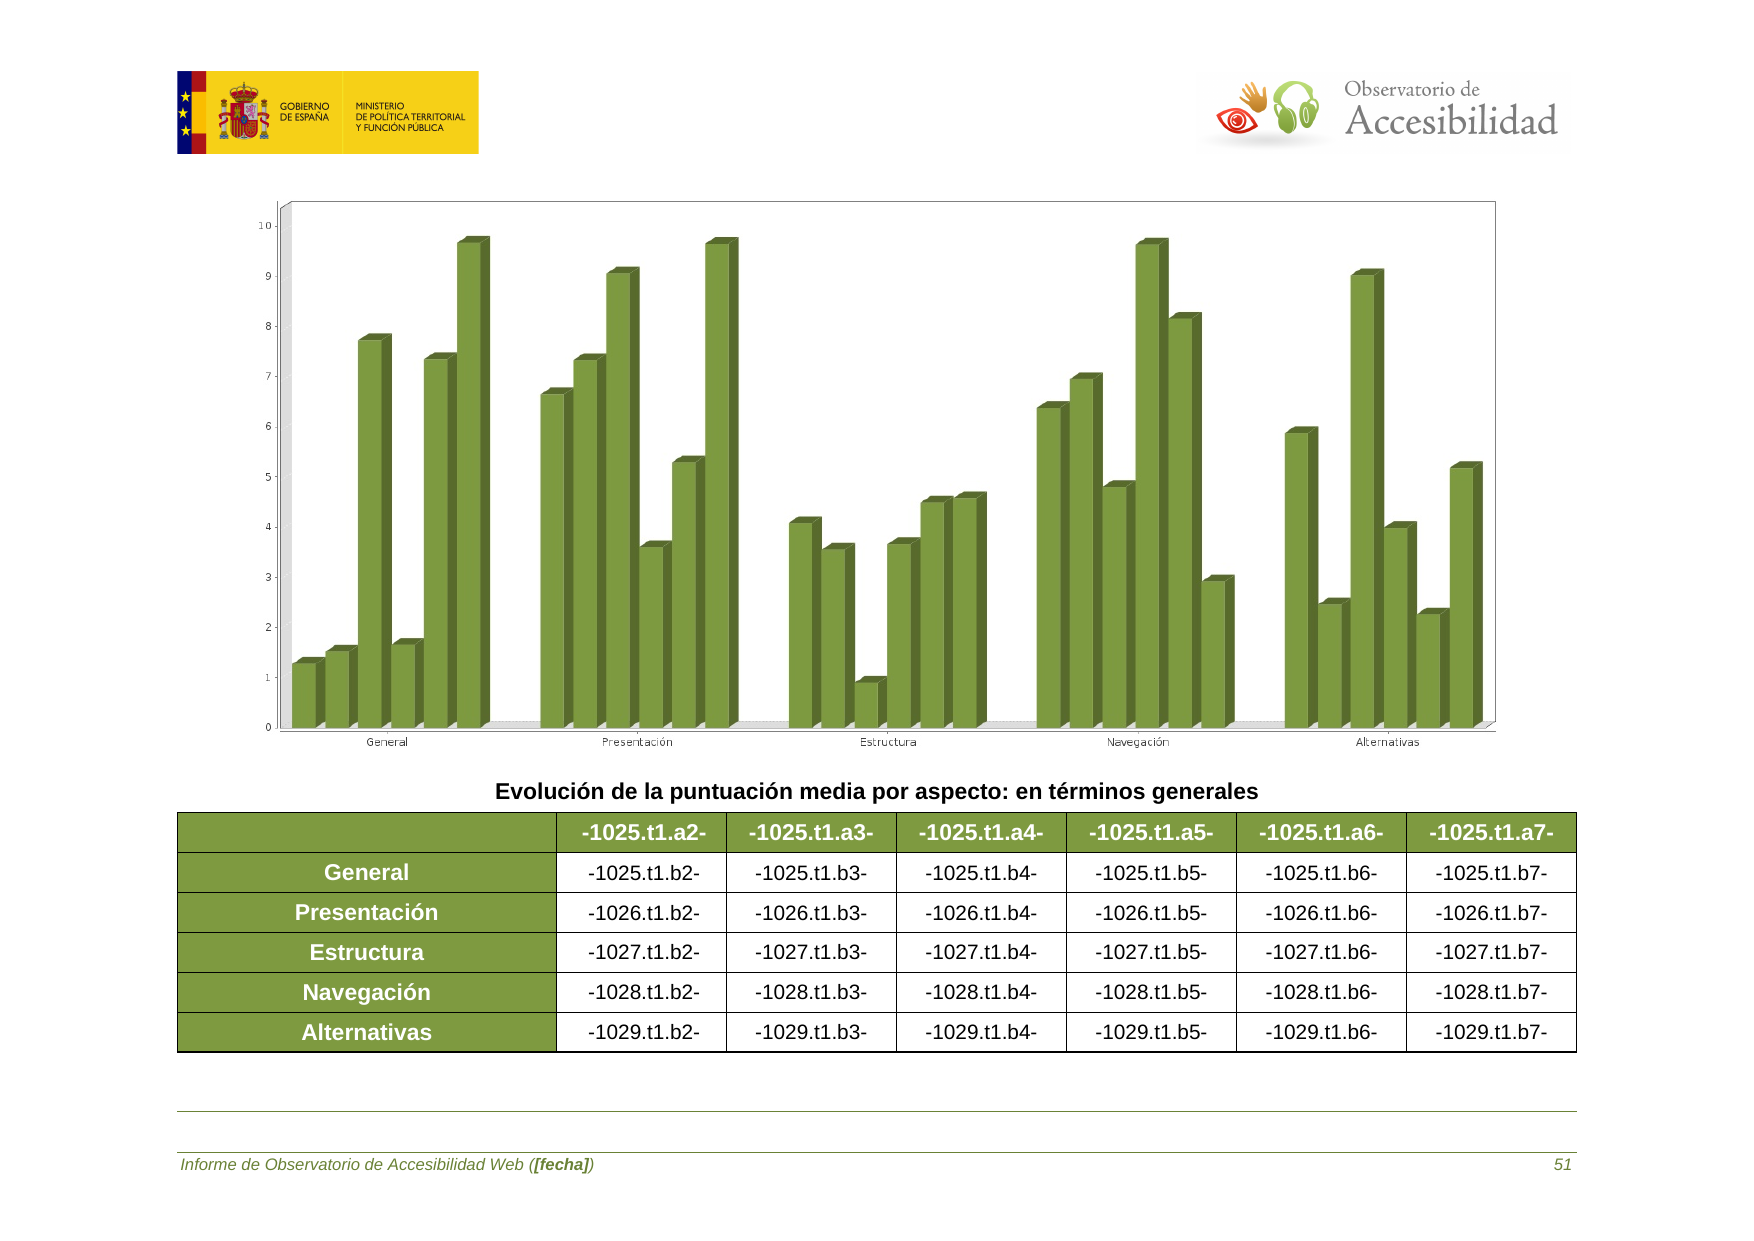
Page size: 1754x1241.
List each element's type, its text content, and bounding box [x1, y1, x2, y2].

table_cell -1029.t1.b4- [897, 1013, 1066, 1051]
table_header -1025.t1.a4- [897, 813, 1066, 852]
picture [177, 71, 479, 154]
table_cell -1026.t1.b6- [1237, 893, 1406, 932]
table_cell Presentación [178, 893, 556, 932]
table_cell -1027.t1.b3- [727, 933, 896, 972]
table_header -1025.t1.a7- [1407, 813, 1576, 852]
table_cell -1028.t1.b7- [1407, 973, 1576, 1012]
table_cell -1026.t1.b2- [557, 893, 726, 932]
text Evolución de la puntuación media por aspecto: en términos generales [177, 778, 1577, 804]
table_cell -1026.t1.b7- [1407, 893, 1576, 932]
table_cell -1027.t1.b6- [1237, 933, 1406, 972]
table_cell -1025.t1.b7- [1407, 853, 1576, 892]
table_cell Navegación [178, 973, 556, 1012]
table_cell -1027.t1.b2- [557, 933, 726, 972]
picture [249, 192, 1505, 753]
table_cell -1029.t1.b6- [1237, 1013, 1406, 1051]
table_cell -1025.t1.b4- [897, 853, 1066, 892]
table_cell -1026.t1.b3- [727, 893, 896, 932]
table_header -1025.t1.a3- [727, 813, 896, 852]
table_cell -1025.t1.b6- [1237, 853, 1406, 892]
table_cell -1027.t1.b7- [1407, 933, 1576, 972]
table_cell -1025.t1.b2- [557, 853, 726, 892]
table_cell -1028.t1.b3- [727, 973, 896, 1012]
picture [1196, 72, 1572, 154]
table_header -1025.t1.a2- [557, 813, 726, 852]
table_header -1025.t1.a5- [1067, 813, 1236, 852]
table_cell -1028.t1.b4- [897, 973, 1066, 1012]
table_cell -1027.t1.b4- [897, 933, 1066, 972]
table_cell -1029.t1.b3- [727, 1013, 896, 1051]
table_header [178, 813, 556, 852]
table_cell General [178, 853, 556, 892]
table_cell -1029.t1.b7- [1407, 1013, 1576, 1051]
table_cell -1026.t1.b5- [1067, 893, 1236, 932]
table_cell -1028.t1.b6- [1237, 973, 1406, 1012]
table_cell -1025.t1.b3- [727, 853, 896, 892]
table_cell -1027.t1.b5- [1067, 933, 1236, 972]
table_cell -1029.t1.b5- [1067, 1013, 1236, 1051]
table_cell -1028.t1.b5- [1067, 973, 1236, 1012]
table_cell -1025.t1.b5- [1067, 853, 1236, 892]
table_cell -1028.t1.b2- [557, 973, 726, 1012]
table_header -1025.t1.a6- [1237, 813, 1406, 852]
table_cell Estructura [178, 933, 556, 972]
table_cell Alternativas [178, 1013, 556, 1051]
table_cell -1029.t1.b2- [557, 1013, 726, 1051]
table_cell -1026.t1.b4- [897, 893, 1066, 932]
